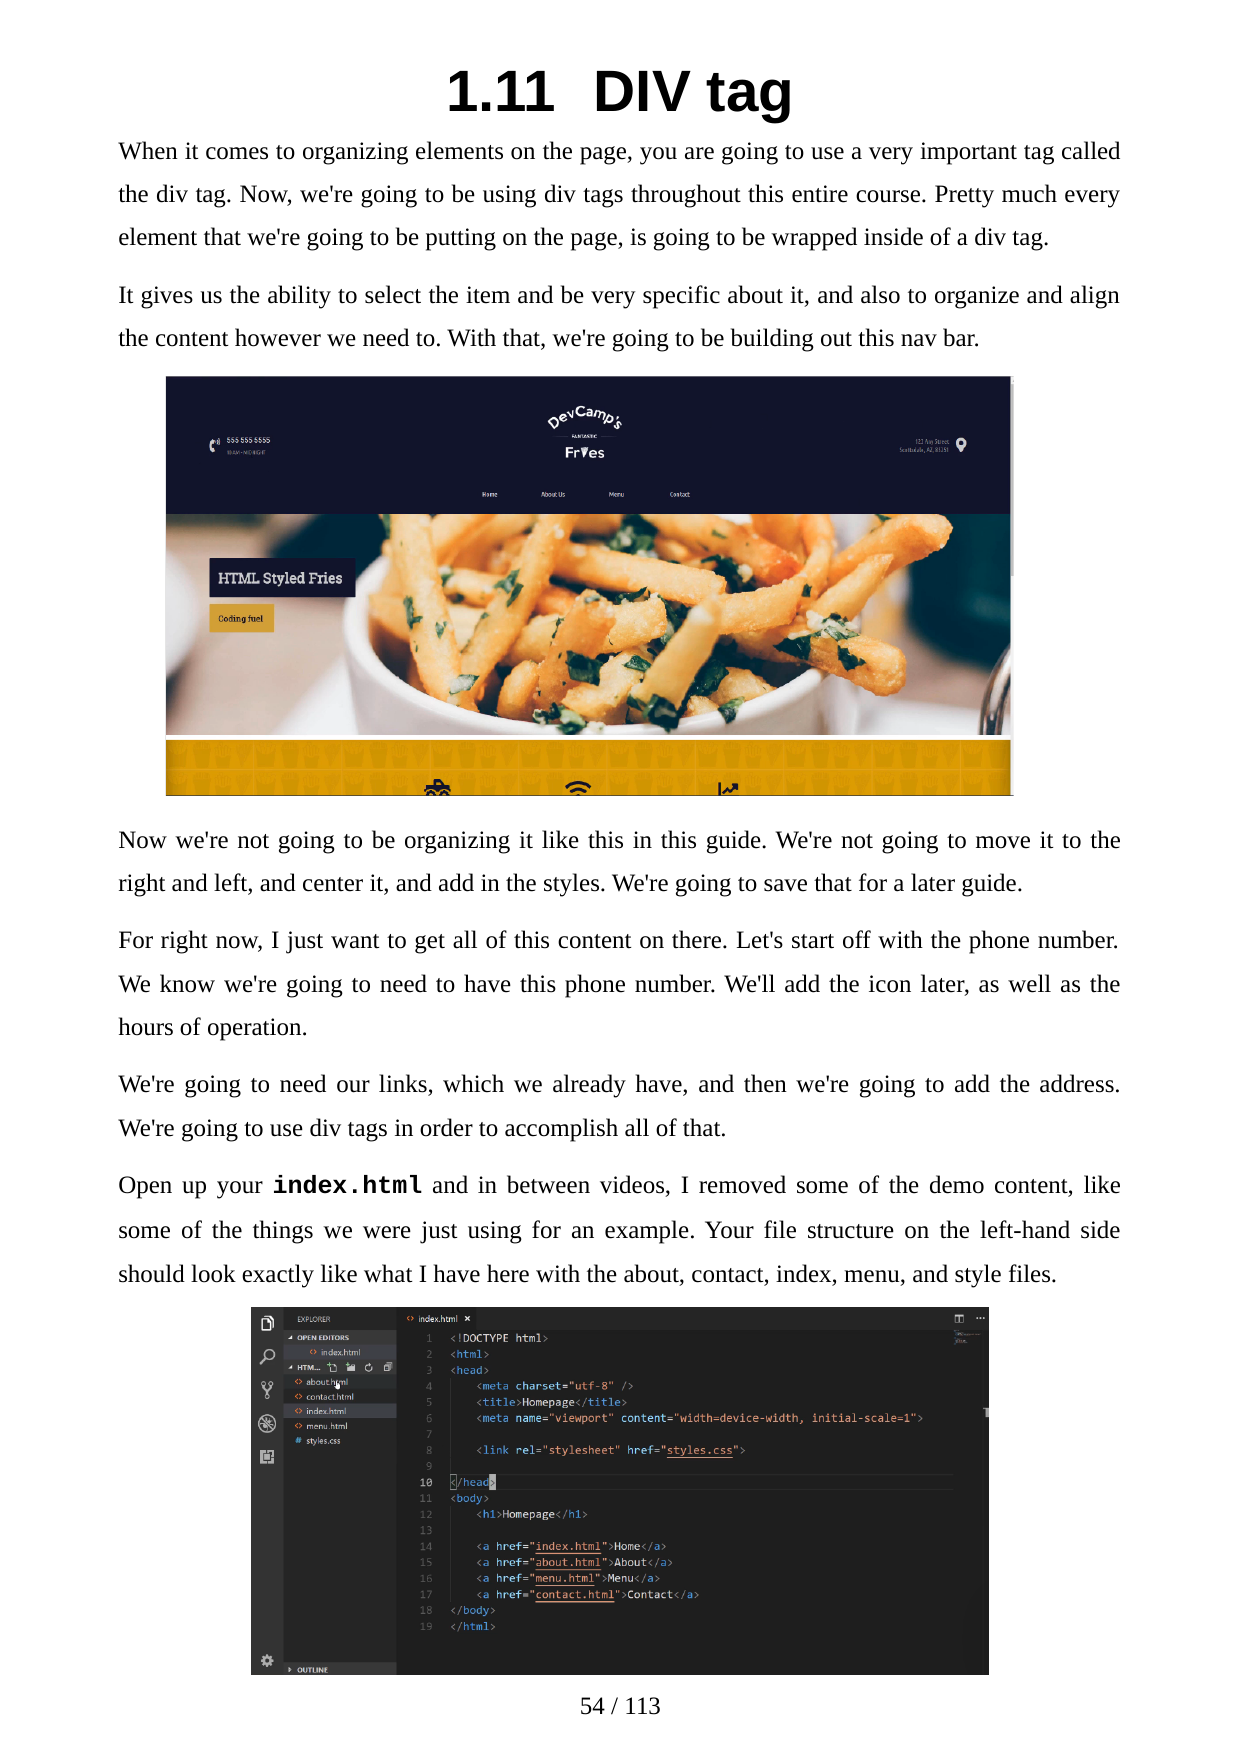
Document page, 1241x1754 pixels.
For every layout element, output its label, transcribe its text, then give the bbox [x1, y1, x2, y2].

title 1.11 DIV tag [118, 56, 1122, 123]
text Now we're not going to be organizing it like this in this guide. We're not going to move it to the right and left, and center it, and add in the styles. We're going to save that for a later guide. [118, 825, 1122, 897]
text When it comes to organizing elements on the page, you are going to use a very important tag called the div tag. Now, we're going to be using div tags throughout this entire course. Pretty much every element that we're going to be putting on the page, is going to be wrapped inside of a div tag. [118, 136, 1122, 251]
picture [251, 1307, 989, 1675]
text Open up your index.html and in between videos, I removed some of the demo content, like some of the things we were just using for an example. Your file structure on the left-hand side should look exactly like what I have here with the about, contact, index, menu, and style files. [118, 1170, 1122, 1287]
text For right now, I just want to get all of this content on there. Let's start off with the phone number. We know we're going to need to have this phone number. We'll add the icon later, as well as the hours of operation. [118, 926, 1122, 1041]
picture [165, 376, 1014, 796]
text It gives us the ability to select the item and be very specific about it, and also to organize and align the content however we need to. With that, we're going to be building out this nav bar. [118, 280, 1122, 352]
text We're going to need our links, which we already have, and then we're going to add the address. We're going to use div tags in order to accomplish all of that. [118, 1069, 1122, 1141]
